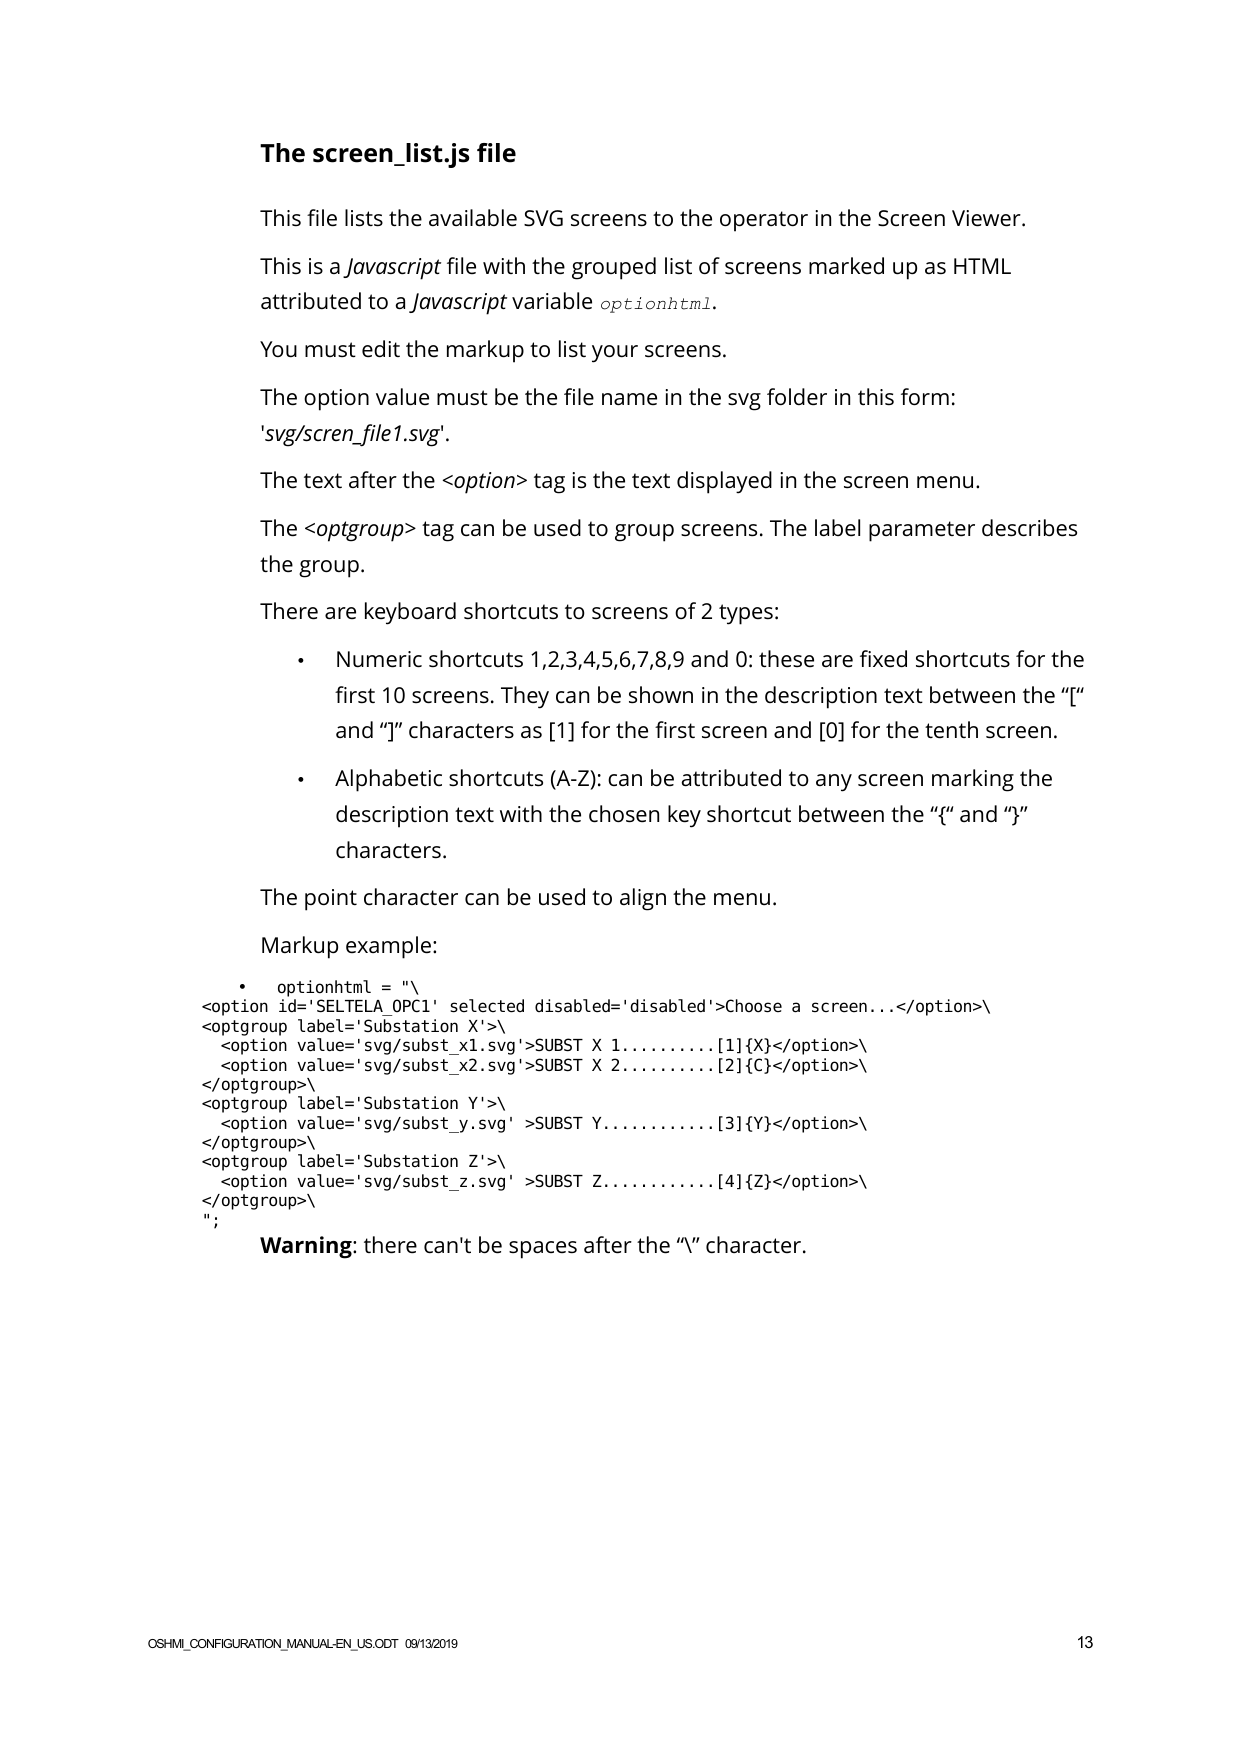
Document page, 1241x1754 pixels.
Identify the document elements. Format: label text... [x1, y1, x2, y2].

text The text after the <option> tag is the text displayed in the screen menu. [260, 465, 1093, 495]
text <optgroup label='Substation Z'>\ [202, 1152, 1093, 1172]
text "; [202, 1211, 1093, 1230]
text The <optgroup> tag can be used to group screens. The label parameter describes the group. [260, 513, 1093, 578]
text <option value='svg/subst_x2.svg'>SUBST X 2..........[2]{C}</option>\ [202, 1056, 1093, 1075]
text </optgroup>\ [202, 1191, 1093, 1211]
text <optgroup label='Substation X'>\ [202, 1017, 1093, 1036]
text Warning: there can't be spaces after the “\” character. [260, 1230, 1093, 1260]
text </optgroup>\ [202, 1075, 1093, 1094]
text This is a Javascript file with the grouped list of screens marked up as HTML attributed to a Javascript variable optionhtml. [260, 251, 1093, 316]
text Markup example: [260, 930, 1093, 960]
subtitle The screen_list.js file [260, 136, 1093, 170]
text <option id='SELTELA_OPC1' selected disabled='disabled'>Choose a screen...</option>\ [202, 997, 1093, 1017]
text <option value='svg/subst_x1.svg'>SUBST X 1..........[1]{X}</option>\ [202, 1036, 1093, 1056]
text You must edit the markup to list your screens. [260, 334, 1093, 364]
list Numeric shortcuts 1,2,3,4,5,6,7,8,9 and 0: these are fixed shortcuts for the first 10 screens. They can be shown in the description text between the “[“ and “]” characters as [1] for the first screen and [0] for the tenth screen. [298, 644, 1093, 745]
text The option value must be the file name in the svg folder in this form: 'svg/scren_file1.svg'. [260, 382, 1093, 447]
list Alphabetic shortcuts (A-Z): can be attributed to any screen marking the description text with the chosen key shortcut between the “{“ and “}” characters. [298, 763, 1093, 864]
text This file lists the available SVG screens to the operator in the Screen Viewer. [260, 203, 1093, 233]
text <option value='svg/subst_y.svg' >SUBST Y............[3]{Y}</option>\ [202, 1114, 1093, 1133]
text <optgroup label='Substation Y'>\ [202, 1094, 1093, 1114]
list optionhtml = "\ [239, 978, 1093, 997]
text <option value='svg/subst_z.svg' >SUBST Z............[4]{Z}</option>\ [202, 1172, 1093, 1191]
list The point character can be used to align the menu. [260, 882, 1093, 912]
text There are keyboard shortcuts to screens of 2 types: [260, 596, 1093, 626]
text </optgroup>\ [202, 1133, 1093, 1152]
